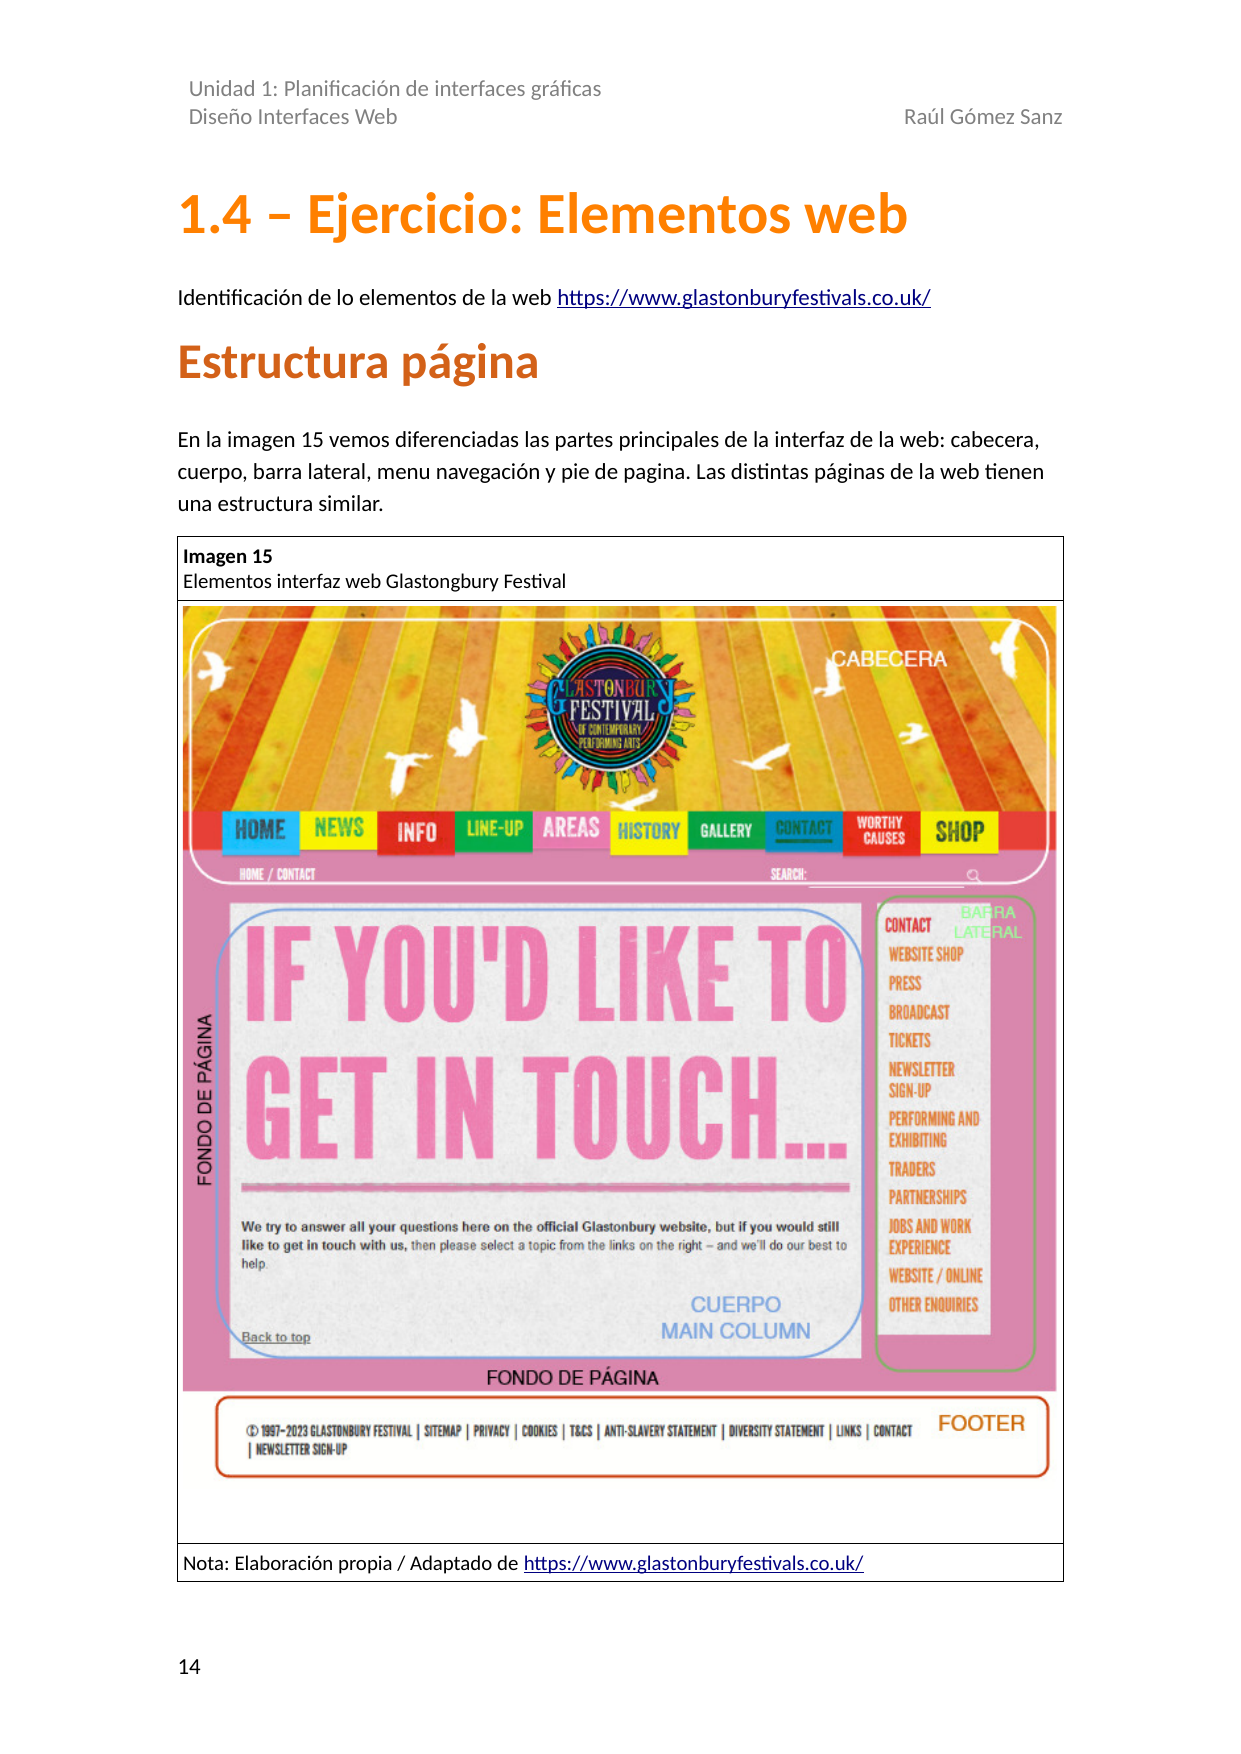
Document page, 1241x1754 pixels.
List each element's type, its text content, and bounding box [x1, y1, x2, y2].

subtitle Estructura página [177, 330, 1063, 391]
table_header Imagen 15 Elementos interfaz web Glastongbury Festival [178, 537, 1063, 599]
table_cell [178, 601, 1063, 1543]
text En la imagen 15 vemos diferenciadas las partes principales de la interfaz de la web: cabecera, cuerpo, barra lateral, menu navegación y pie de pagina. Las distintas páginas de la web tienen una estructura similar. [177, 425, 1063, 517]
text Identificación de lo elementos de la web https://www.glastonburyfestivals.co.uk/ [177, 283, 1063, 311]
subtitle 1.4 – Ejercicio: Elementos web [177, 177, 1063, 248]
table_cell Nota: Elaboración propia / Adaptado de https://www.glastonburyfestivals.co.uk/ [178, 1544, 1063, 1581]
picture [182, 606, 1058, 1489]
